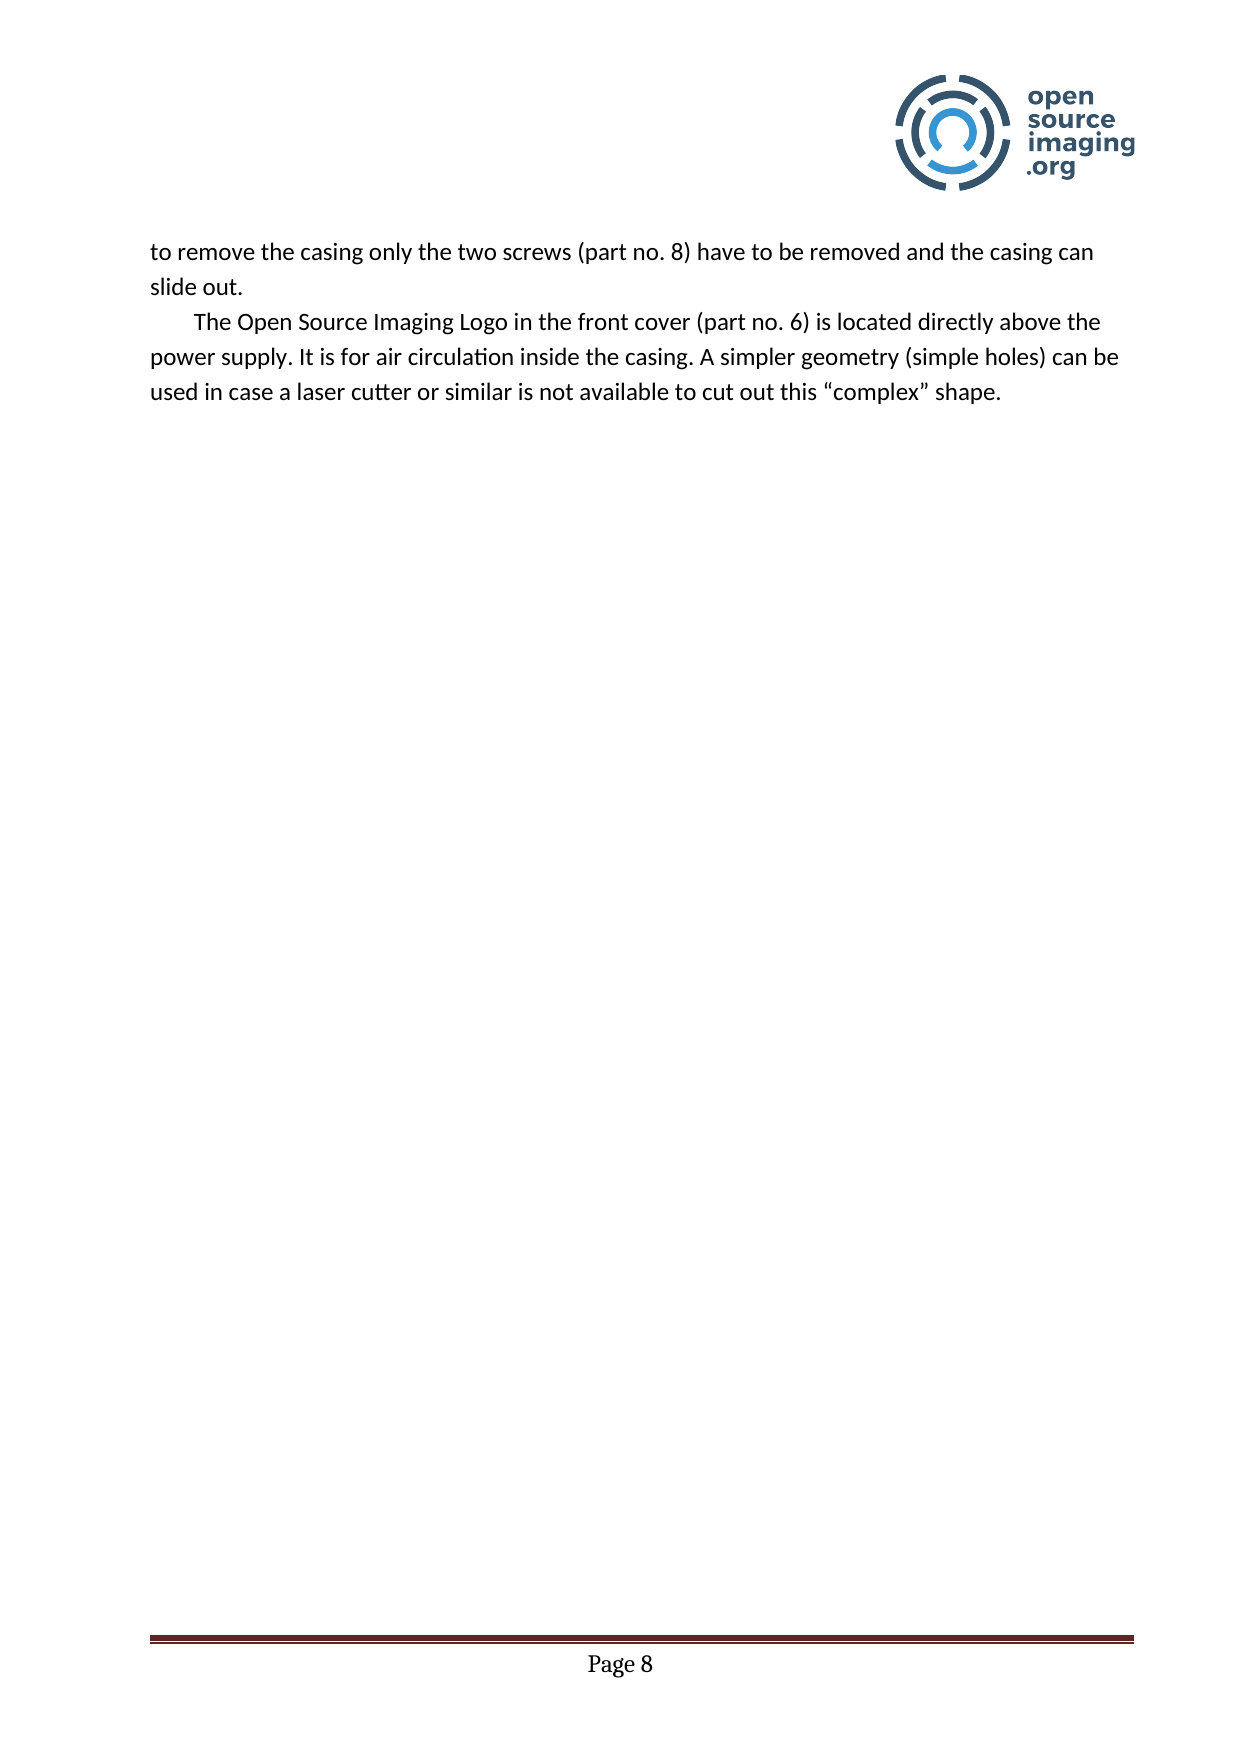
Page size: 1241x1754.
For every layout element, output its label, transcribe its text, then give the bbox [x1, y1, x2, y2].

picture [895, 75, 1135, 191]
list The Open Source Imaging Logo in the front cover (part no. 6) is located directly above the power supply. It is for air circulation inside the casing. A simpler geometry (simple holes) can be used in case a laser cutter or similar is not available to cut out this “complex” shape. [150, 306, 1134, 407]
list to remove the casing only the two screws (part no. 8) have to be removed and the casing can slide out. [150, 236, 1134, 302]
